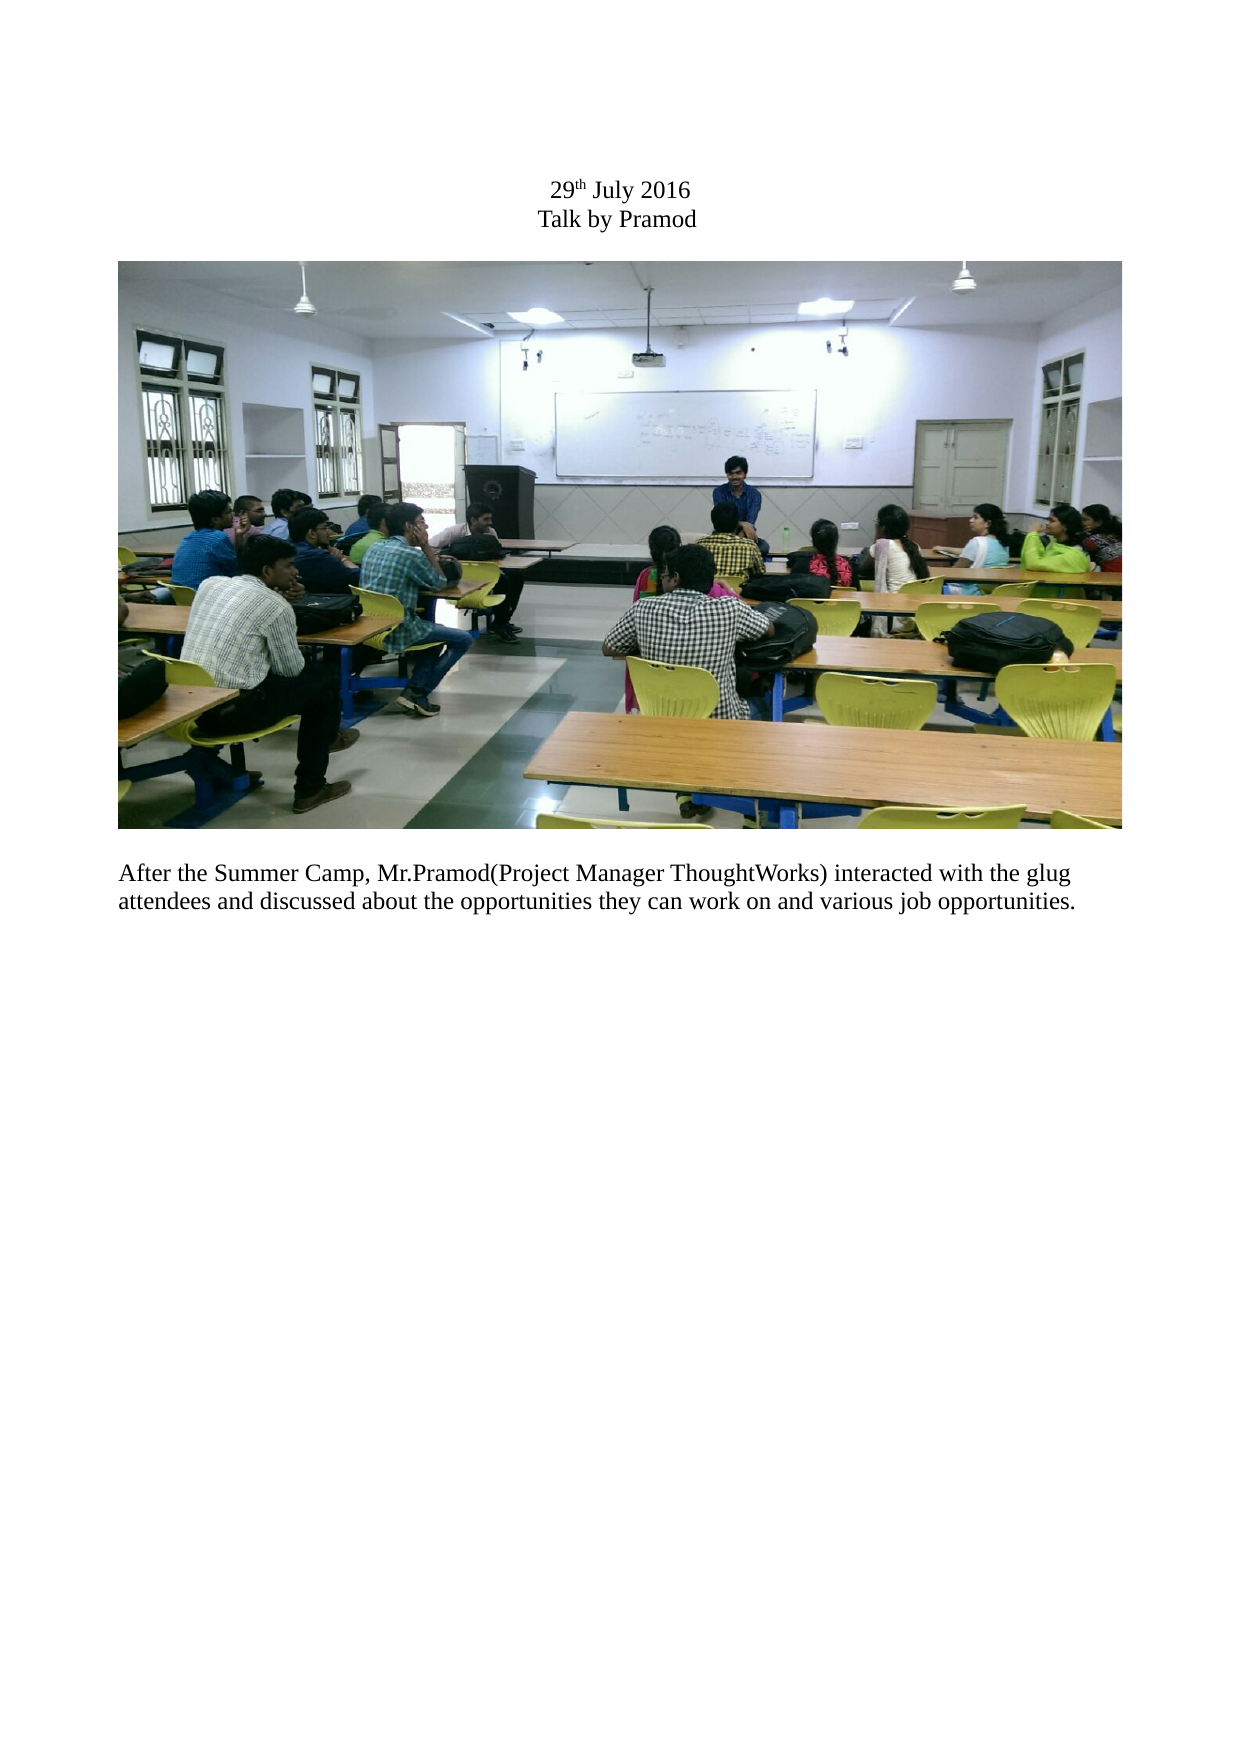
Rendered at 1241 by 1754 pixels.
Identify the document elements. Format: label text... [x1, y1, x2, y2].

picture [118, 261, 1123, 829]
text Talk by Pramod [118, 204, 1122, 233]
text 29th July 2016 [118, 176, 1122, 204]
text After the Summer Camp, Mr.Pramod(Project Manager ThoughtWorks) interacted with the glug attendees and discussed about the opportunities they can work on and various job opportunities. [118, 858, 1122, 915]
